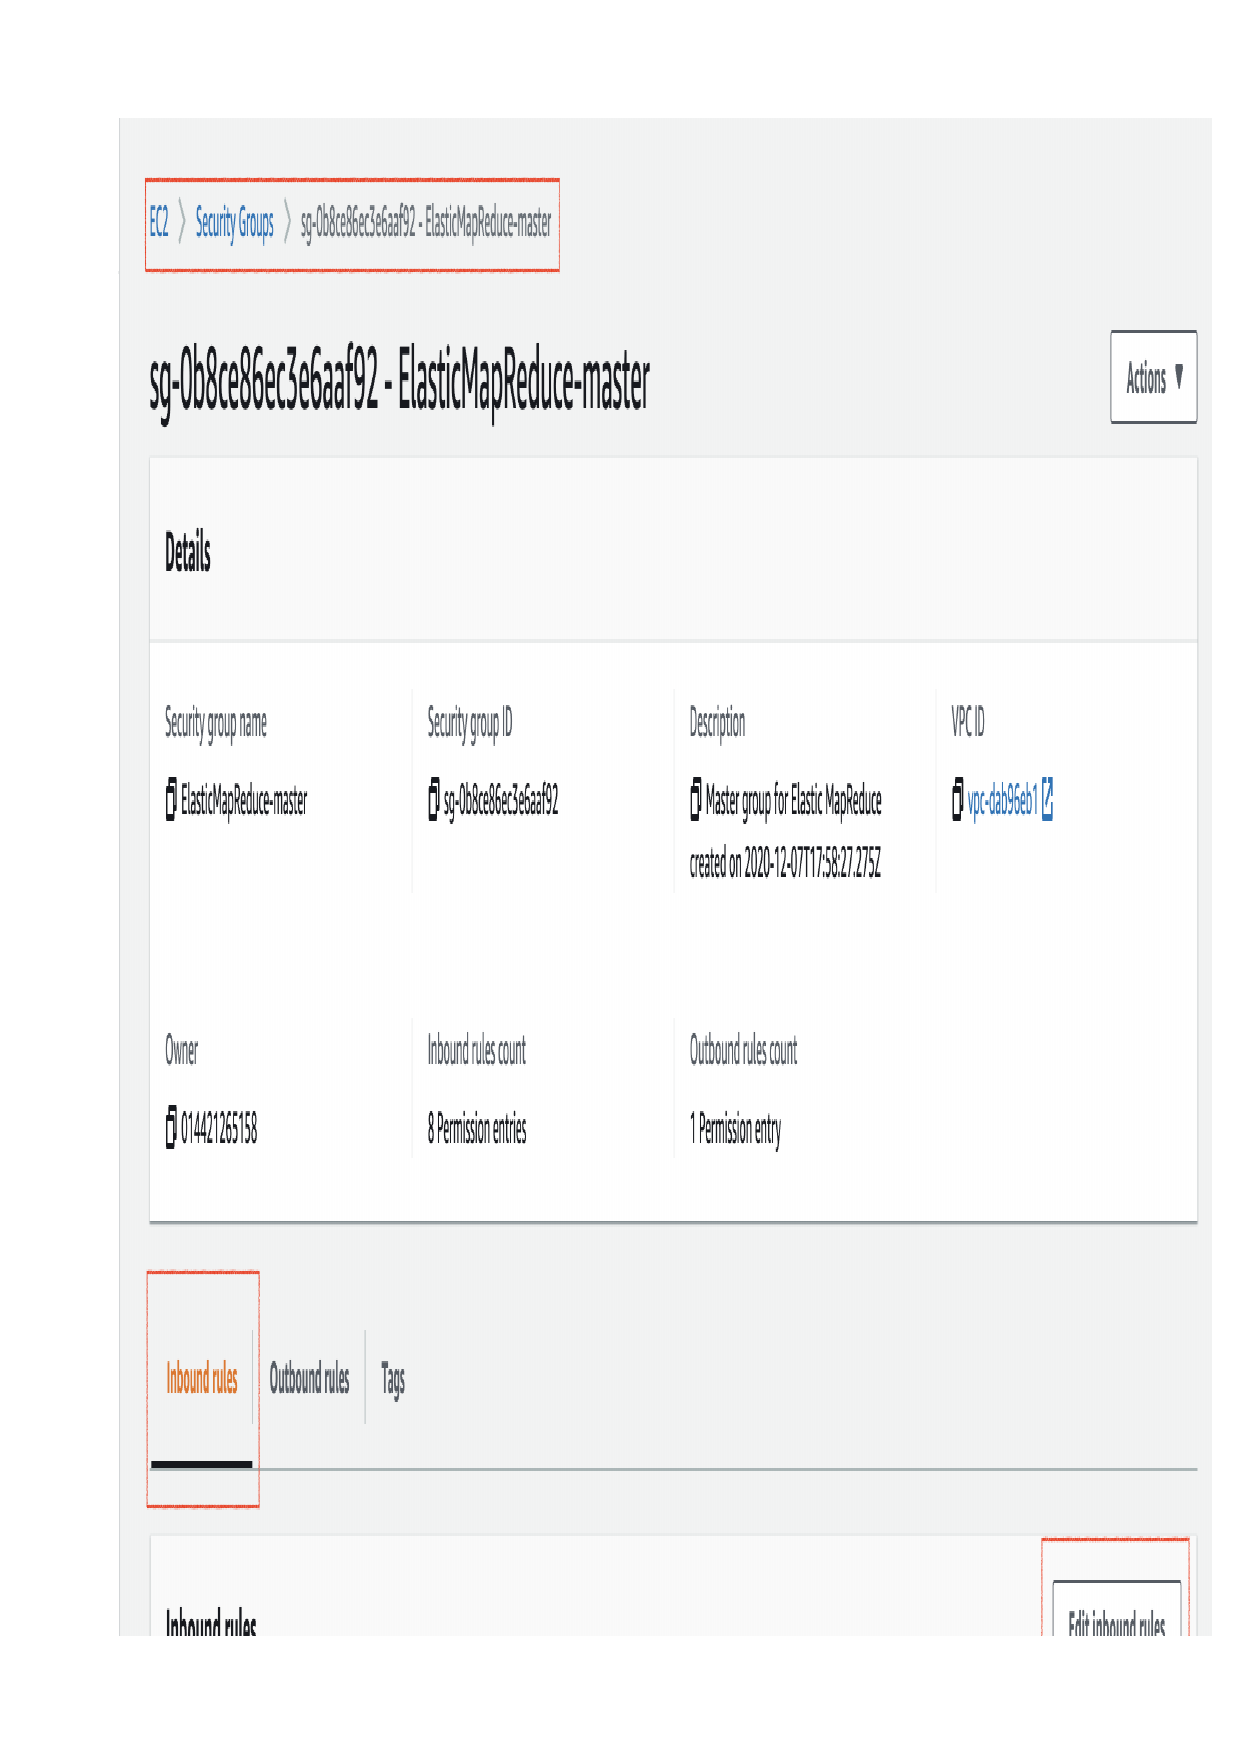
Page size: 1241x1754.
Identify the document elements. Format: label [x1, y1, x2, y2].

picture [118, 118, 1212, 1636]
